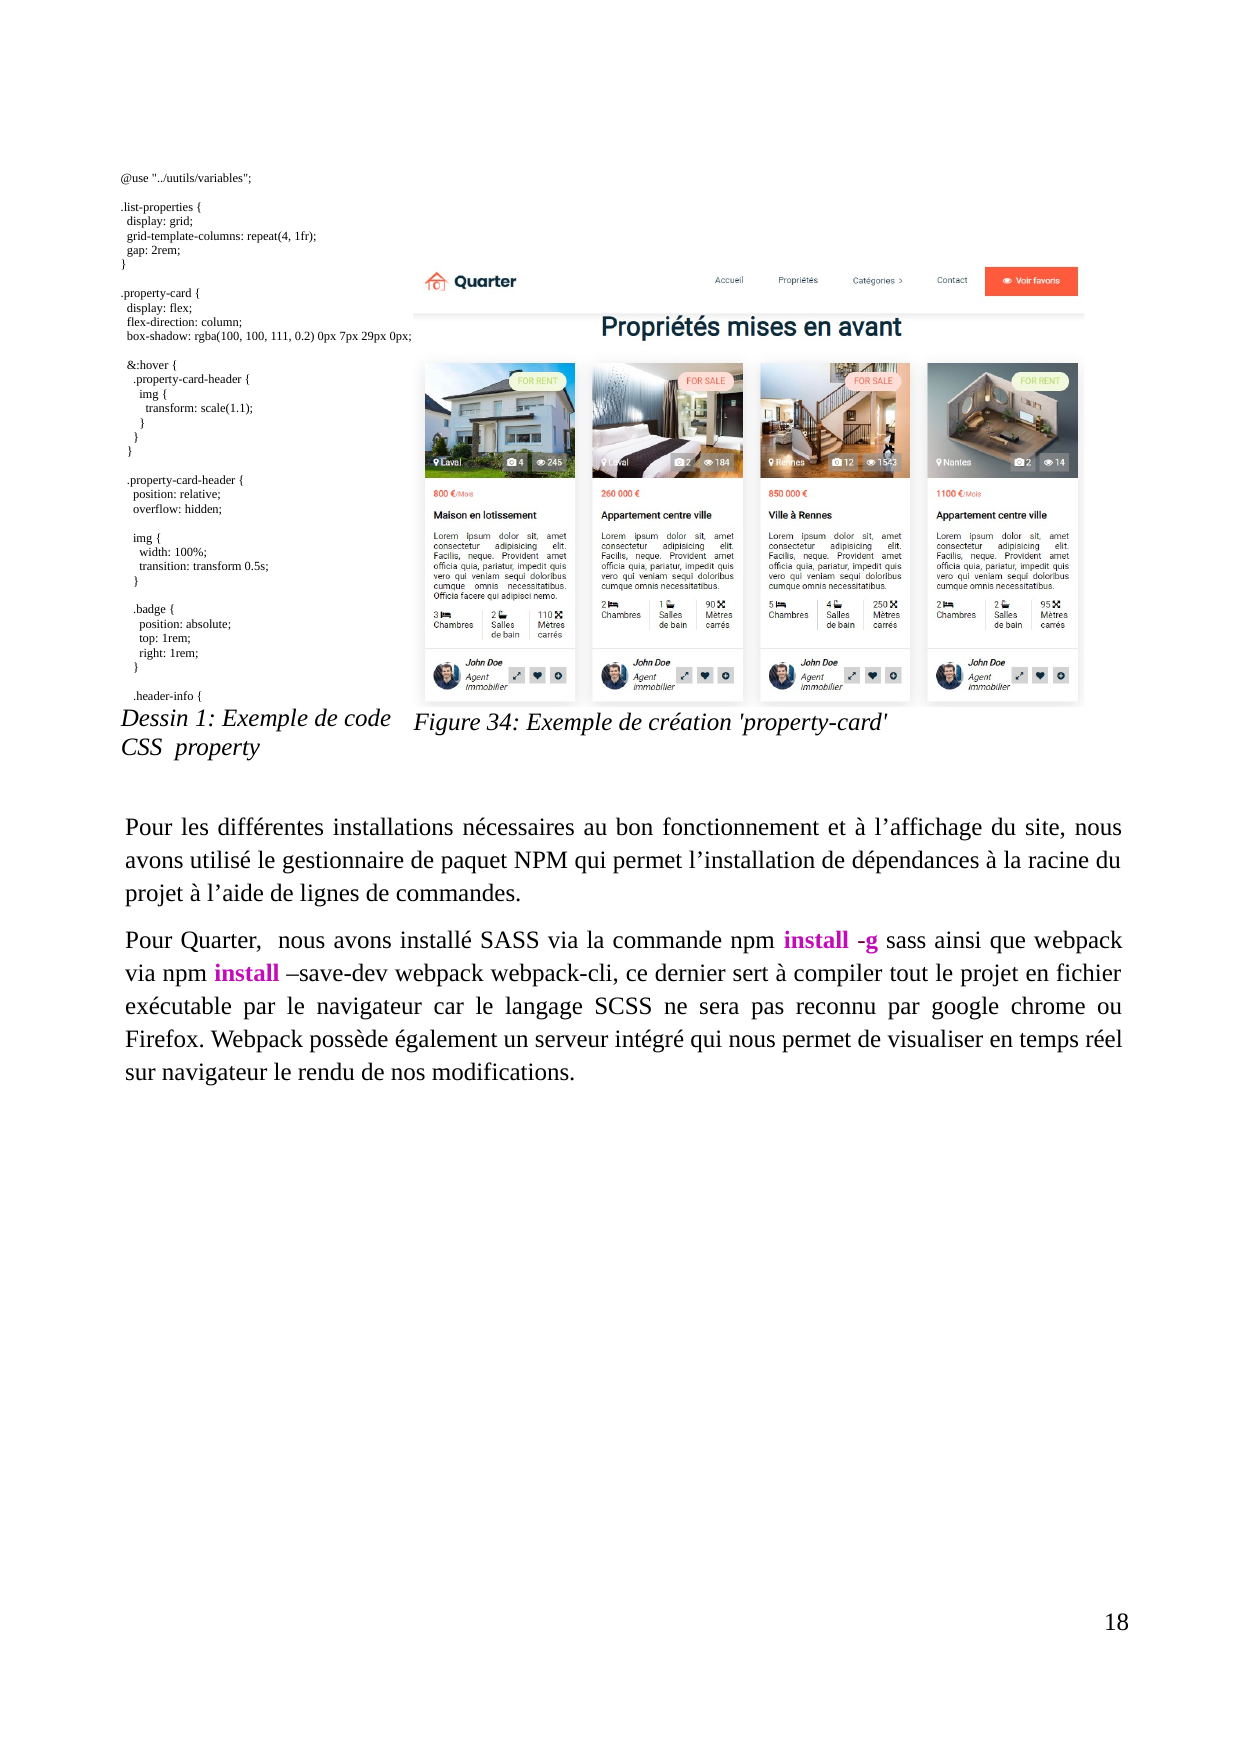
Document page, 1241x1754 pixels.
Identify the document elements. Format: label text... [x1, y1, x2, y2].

text Pour les différentes installations nécessaires au bon fonctionnement et à l’affichage du site, nous avons utilisé le gestionnaire de paquet NPM qui permet l’installation de dépendances à la racine du projet à l’aide de lignes de commandes. [125, 812, 1123, 907]
text Dessin 1: Exemple de code CSS property [121, 156, 408, 761]
picture [413, 266, 1085, 707]
text Figure 34: Exemple de création 'property-card' [413, 707, 1084, 736]
text Pour Quarter, nous avons installé SASS via la commande npm install -g sass ainsi que webpack via npm install –save-dev webpack webpack-cli, ce dernier sert à compiler tout le projet en fichier exécutable par le navigateur car le langage SCSS ne sera pas reconnu par google chrome ou Firefox. Webpack possède également un serveur intégré qui nous permet de visualiser en temps réel sur navigateur le rendu de nos modifications. [125, 925, 1123, 1086]
